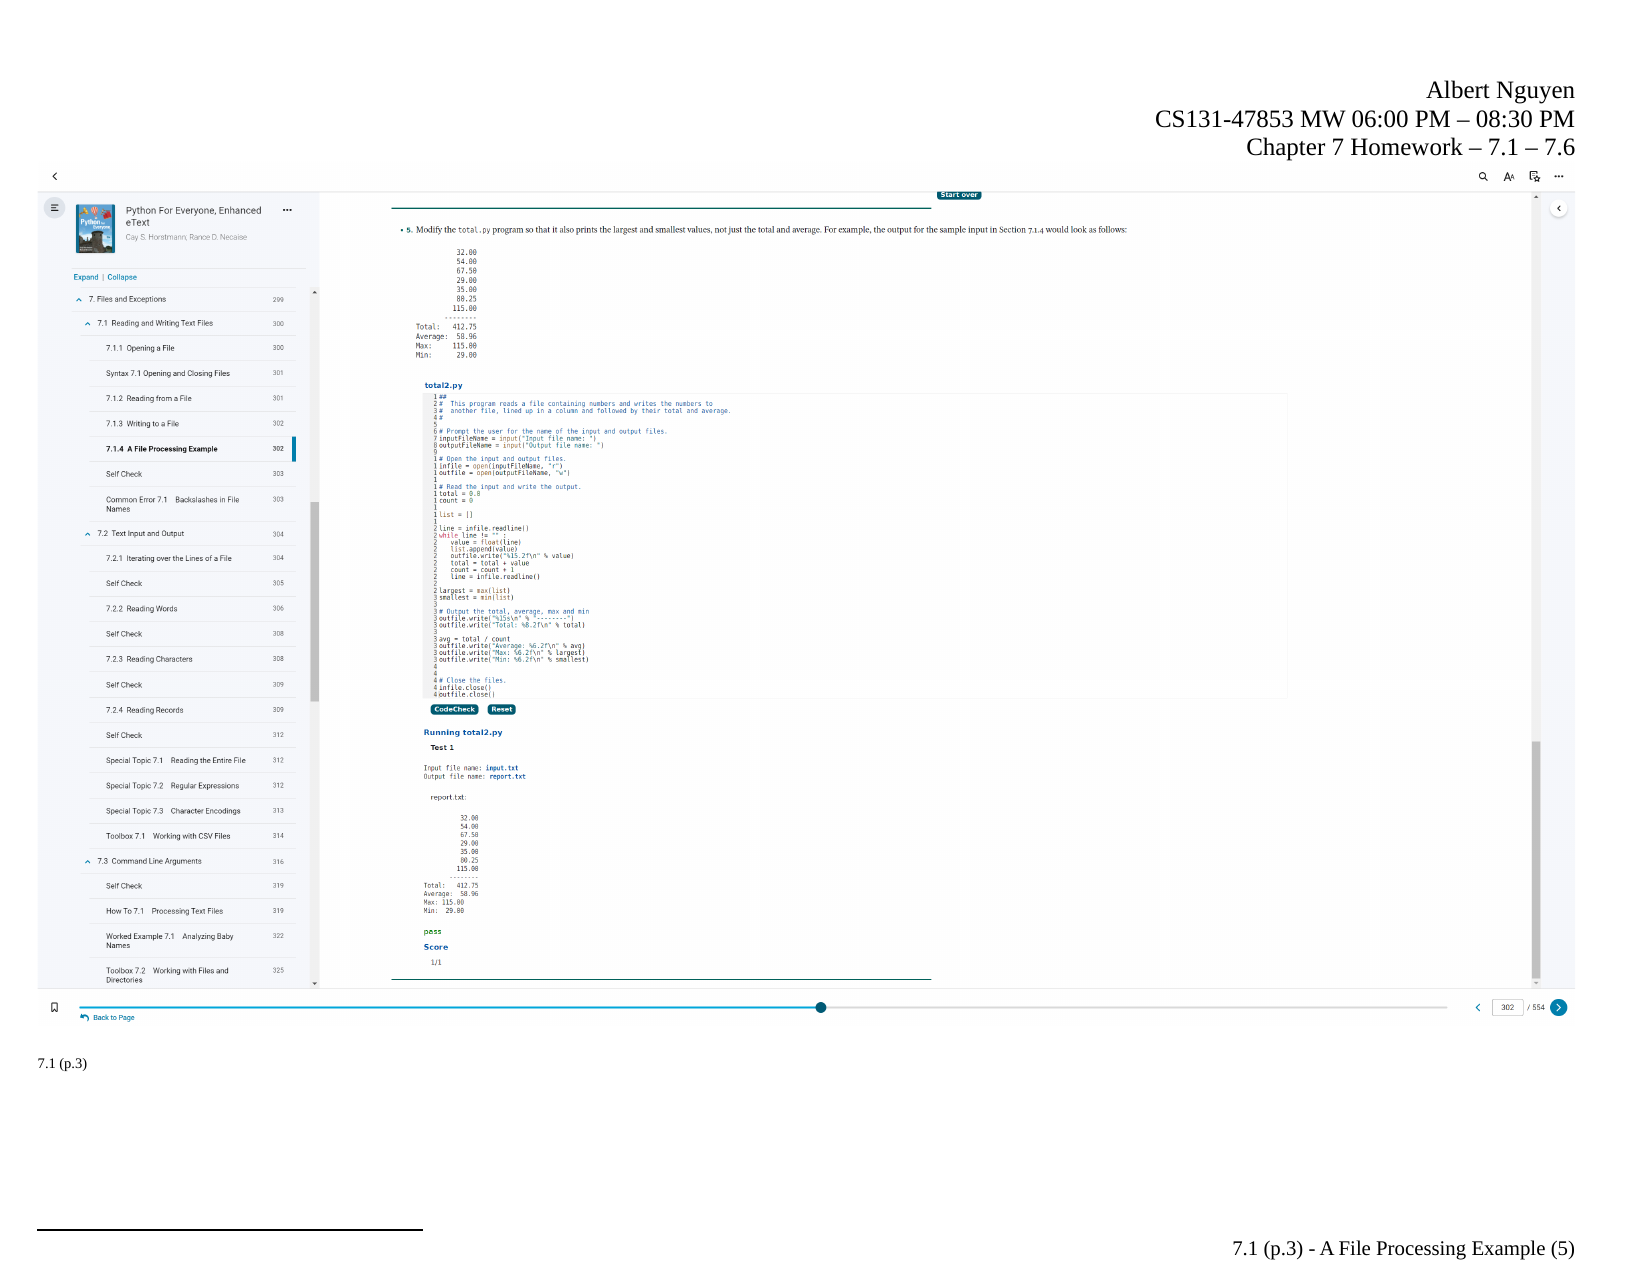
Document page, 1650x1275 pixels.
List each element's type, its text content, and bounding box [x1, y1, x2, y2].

text - A File Processing Example (5) [37, 1236, 1575, 1260]
picture [37, 161, 1575, 1026]
